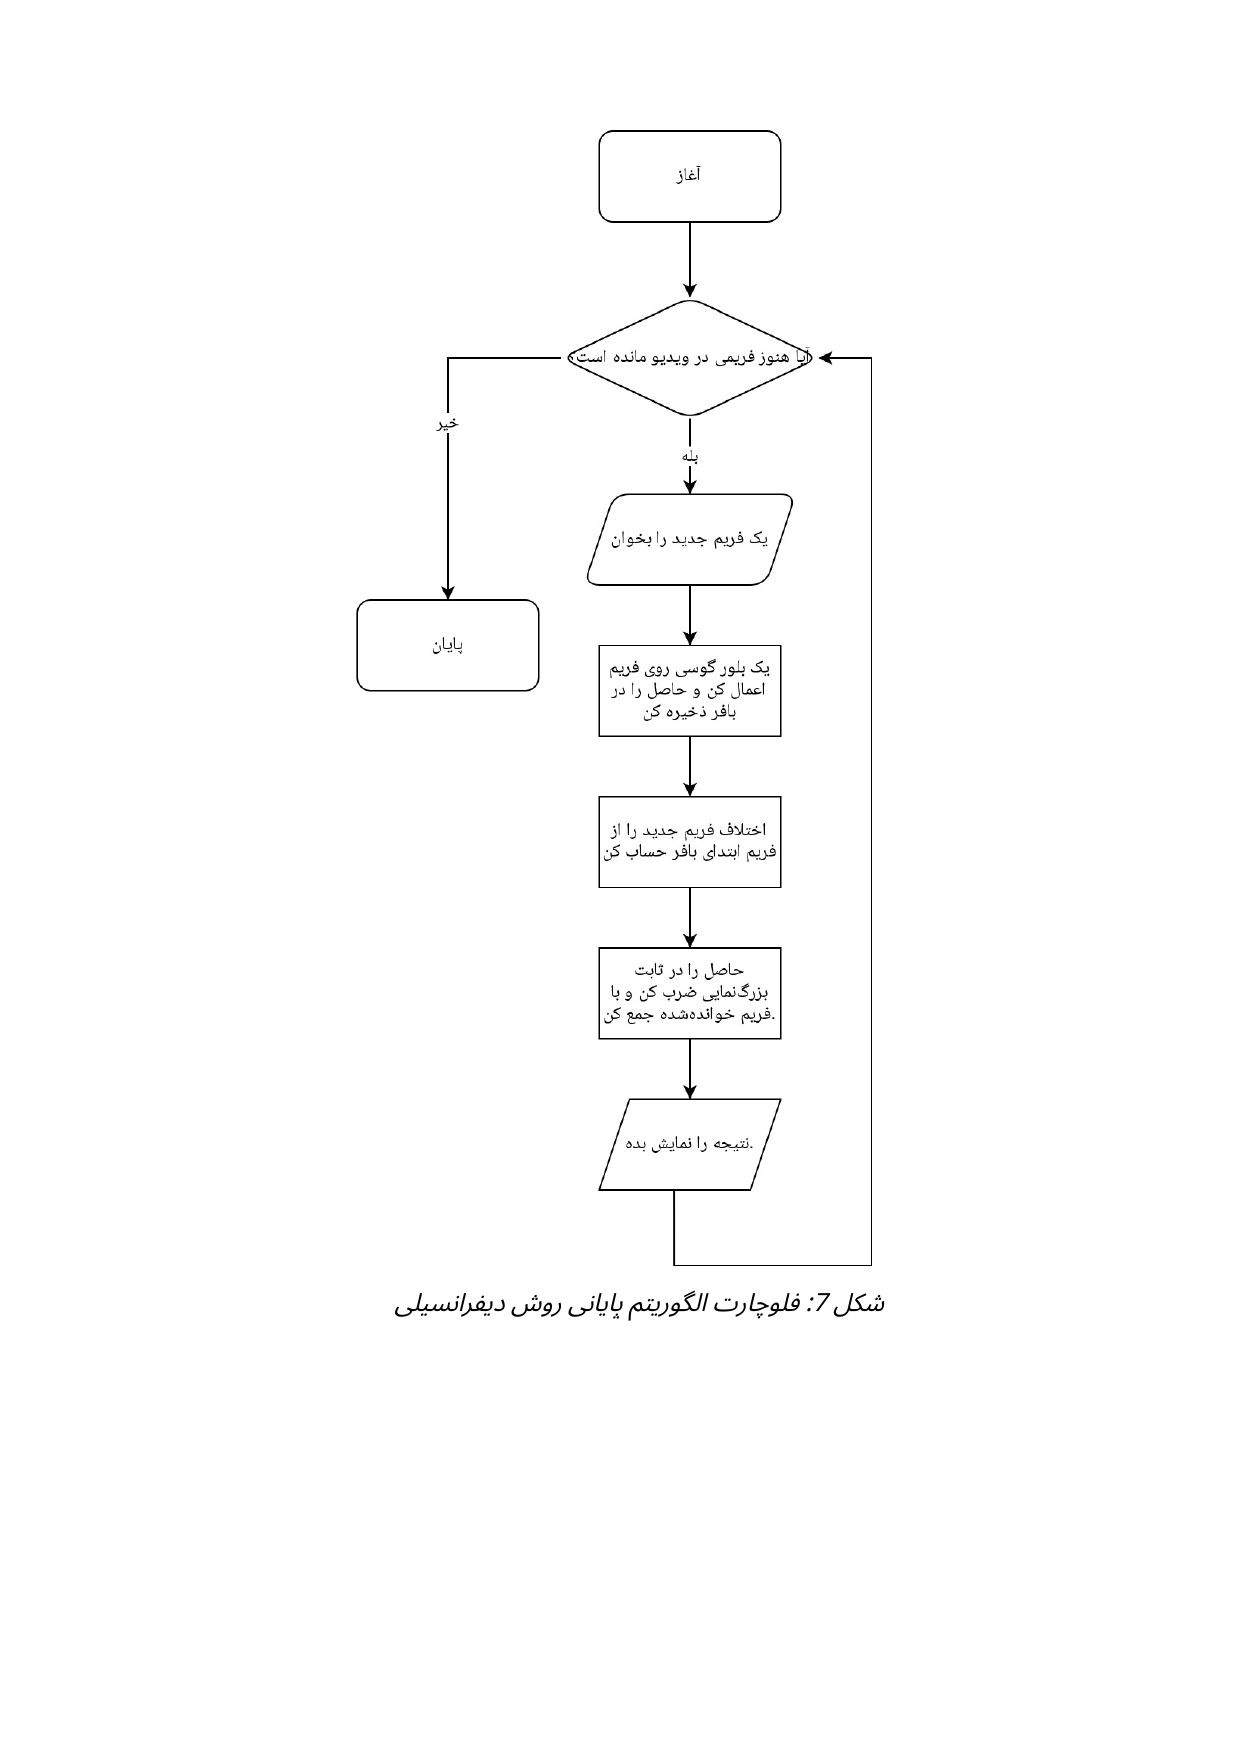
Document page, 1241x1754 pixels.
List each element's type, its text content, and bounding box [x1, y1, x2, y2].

picture [356, 130, 884, 1278]
text شکل 7: فلوچارت الگوریتم پایانی روش دیفرانسیلی [356, 1278, 884, 1330]
